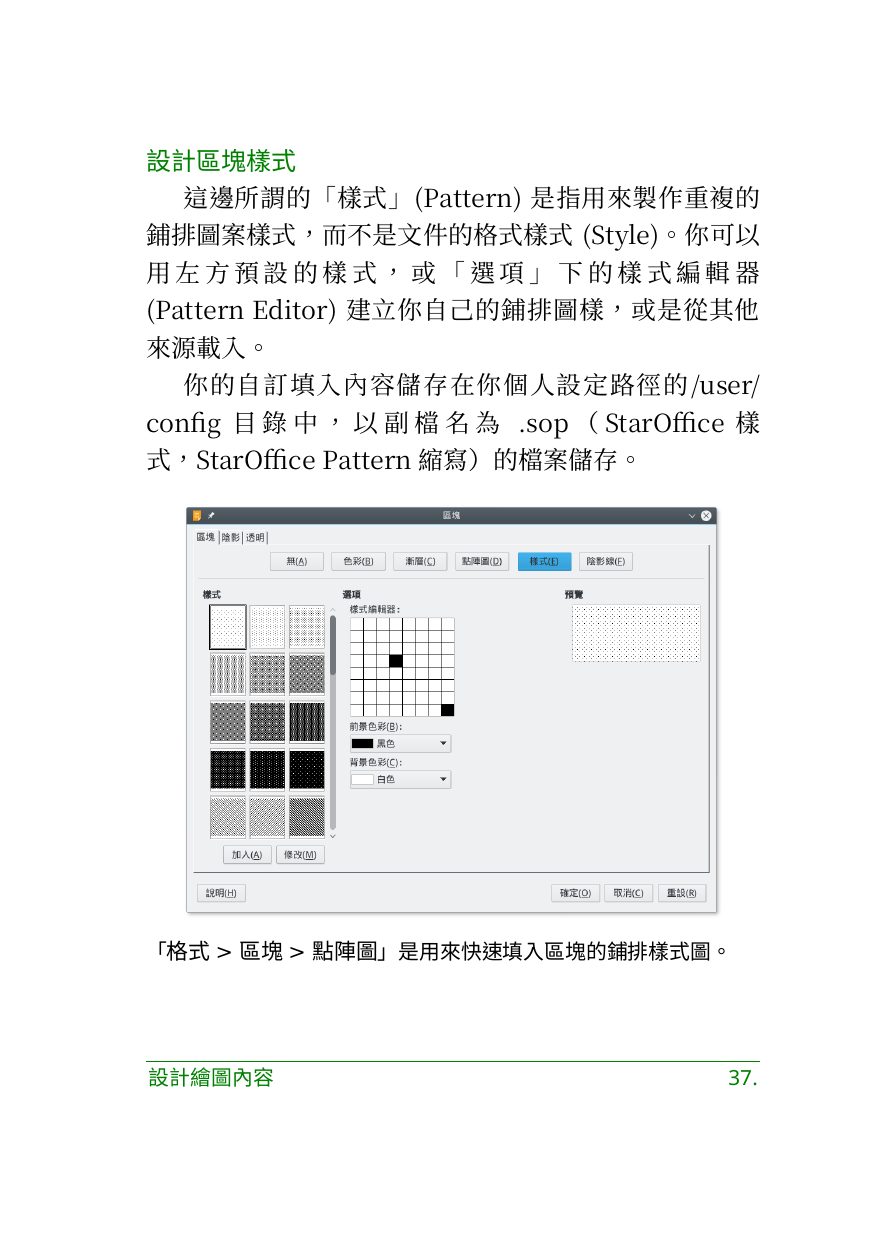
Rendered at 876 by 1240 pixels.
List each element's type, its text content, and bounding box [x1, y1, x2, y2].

table_header [146, 493, 760, 930]
text 你的自訂填入內容儲存在你個人設定路徑的/user/config目錄中，以副檔名為 .sop（StarOffice樣式，StarOffice Pattern 縮寫）的檔案儲存。 [146, 364, 760, 477]
table_cell 「格式 > 區塊 > 點陣圖」是用來快速填入區塊的鋪排樣式圖。 [146, 930, 760, 965]
text 這邊所謂的「樣式」(Pattern) 是指用來製作重複的鋪排圖案樣式，而不是文件的格式樣式 (Style)。你可以用左方預設的樣式，或「選項」下的樣式編輯器 (Pattern Editor) 建立你自己的鋪排圖樣，或是從其他來源載入。 [146, 177, 760, 364]
subtitle 設計區塊樣式 [146, 146, 760, 177]
picture [182, 503, 724, 920]
